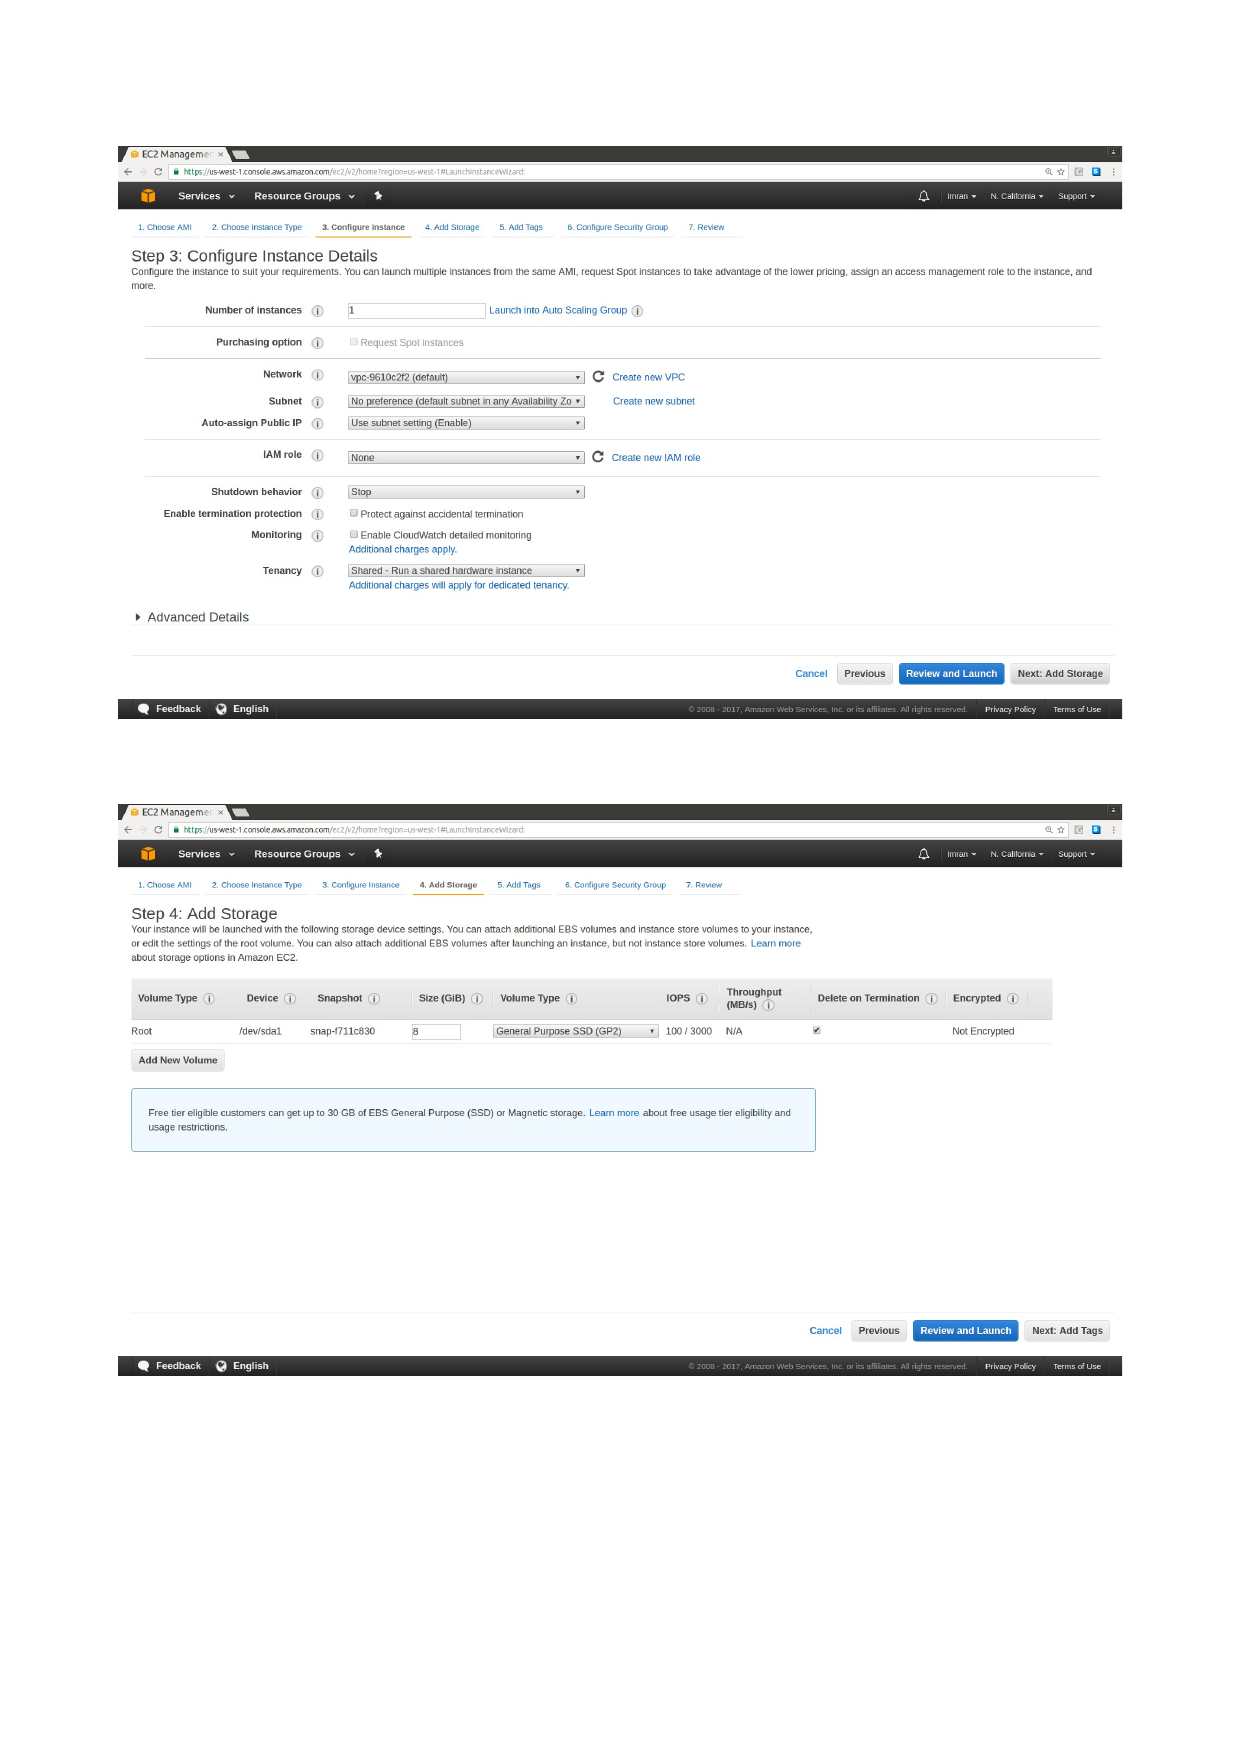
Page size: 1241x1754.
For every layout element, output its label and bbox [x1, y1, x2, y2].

picture [118, 146, 1123, 719]
picture [118, 804, 1123, 1376]
